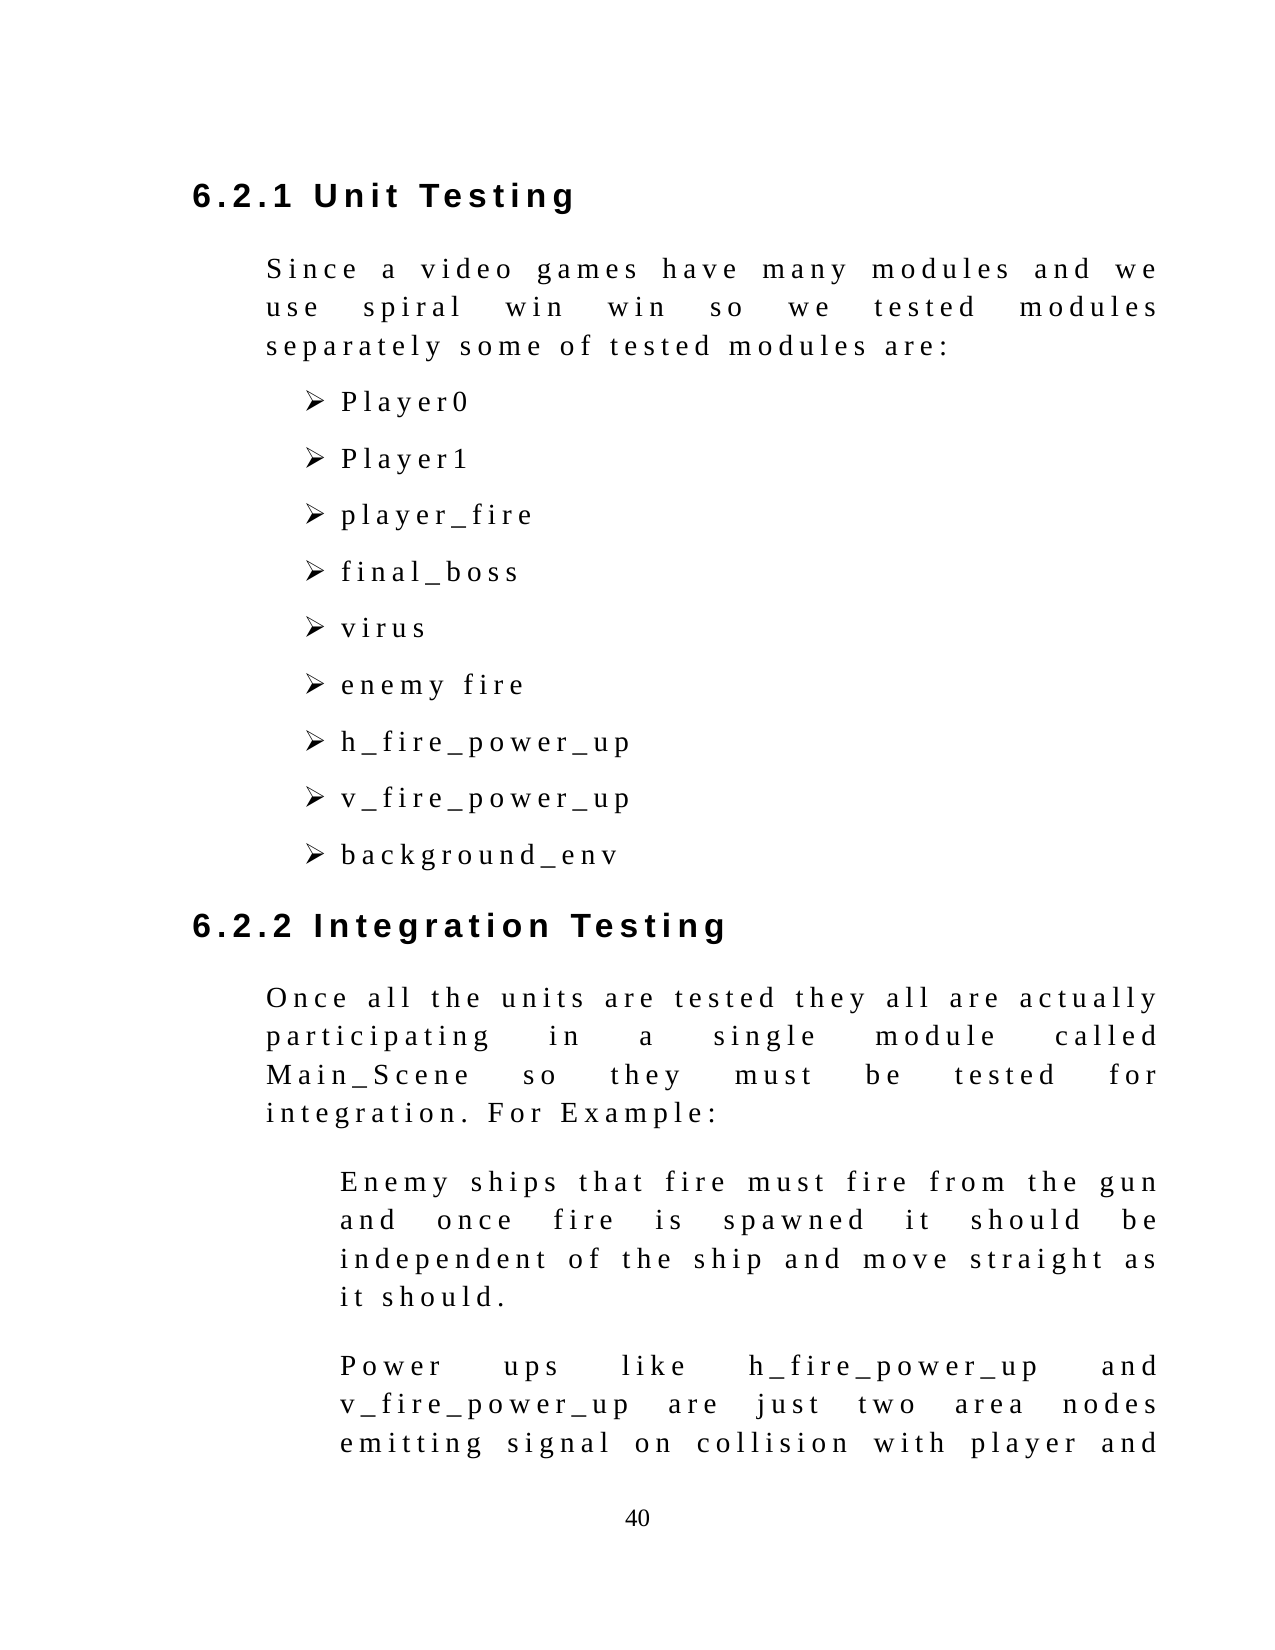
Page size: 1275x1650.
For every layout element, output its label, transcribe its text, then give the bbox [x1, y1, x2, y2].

text Enemy ships that fire must fire from the gun and once fire is spawned it should be independent of the ship and move straight as it should. [340, 1164, 1157, 1313]
list virus [303, 611, 1157, 644]
list Player0 [303, 384, 1157, 418]
list h_fire_power_up [303, 724, 1157, 757]
text Since a video games have many modules and we use spiral win win so we tested modules separately some of tested modules are: [266, 251, 1157, 361]
subtitle 6.2.2 Integration Testing [118, 905, 1157, 944]
list background_env [303, 837, 1157, 870]
list final_boss [303, 554, 1157, 588]
list player_fire [303, 497, 1157, 531]
list enemy fire [303, 667, 1157, 701]
subtitle 6.2.1 Unit Testing [118, 176, 1157, 215]
text Power ups like h_fire_power_up and v_fire_power_up are just two area nodes emitting signal on collision with player and [340, 1348, 1157, 1459]
text Once all the units are tested they all are actually participating in a single module called Main_Scene so they must be tested for integration. For Example: [266, 980, 1157, 1129]
list v_fire_power_up [303, 780, 1157, 814]
list Player1 [303, 441, 1157, 474]
